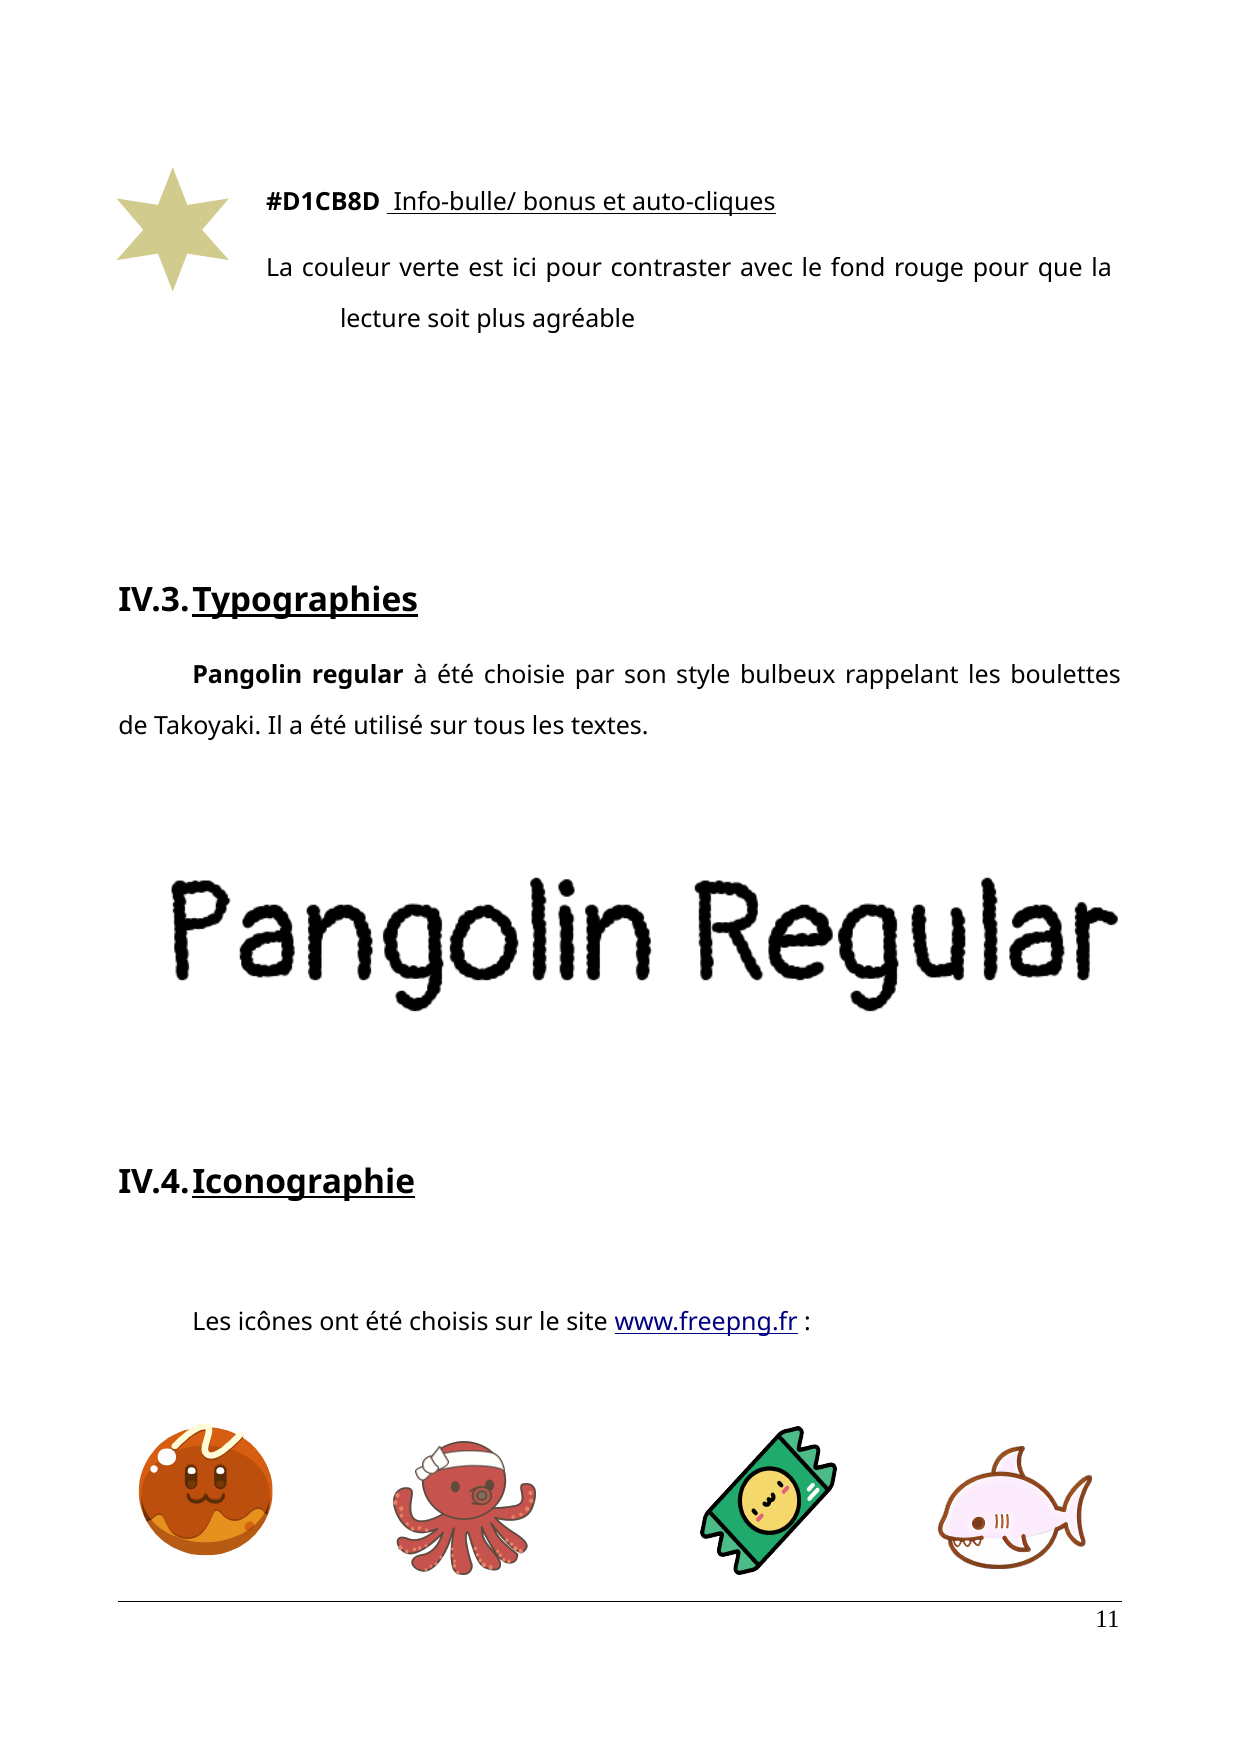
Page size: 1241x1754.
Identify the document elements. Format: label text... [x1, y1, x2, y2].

picture [145, 796, 1122, 1065]
subtitle Iconographie [118, 1157, 1122, 1203]
subtitle Typographies [118, 576, 1122, 622]
text #D1CB8D Info-bulle/ bonus et auto-cliques [180, 184, 1122, 218]
text La couleur verte est ici pour contraster avec le fond rouge pour que la lecture soit plus agréable [118, 249, 1122, 334]
picture [393, 1441, 536, 1575]
text [118, 184, 165, 204]
text Pangolin regular à été choisie par son style bulbeux rappelant les boulettes de Takoyaki. Il a été utilisé sur tous les textes. [118, 657, 1122, 742]
picture [121, 1405, 290, 1567]
picture [938, 1446, 1092, 1569]
text Les icônes ont été choisis sur le site www.freepng.fr : [118, 1304, 1122, 1338]
picture [700, 1426, 837, 1575]
